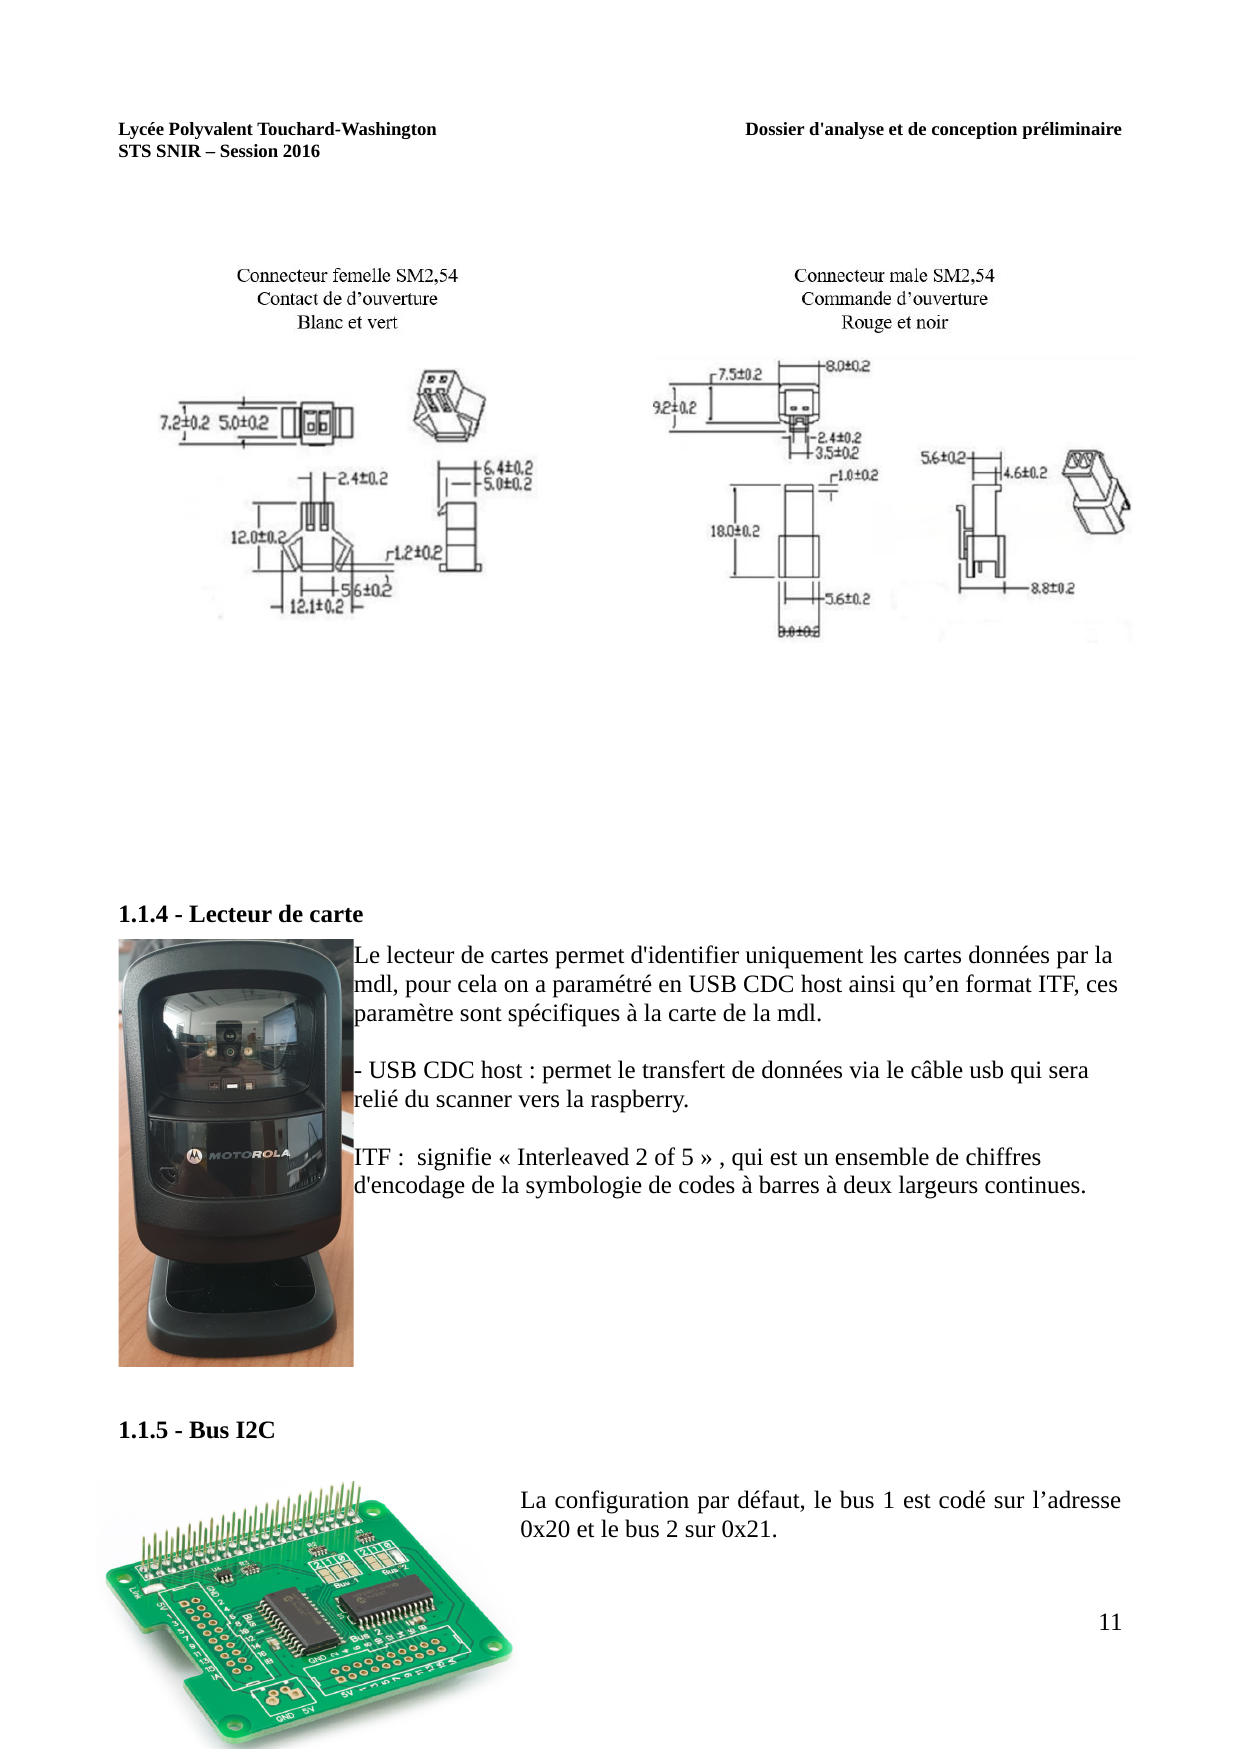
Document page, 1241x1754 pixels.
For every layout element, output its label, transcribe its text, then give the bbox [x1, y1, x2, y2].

text ITF : signifie « Interleaved 2 of 5 » , qui est un ensemble de chiffres d'encodage de la symbologie de codes à barres à deux largeurs continues. [354, 1142, 1122, 1199]
subtitle 1.1.4 - Lecteur de carte [118, 899, 1122, 928]
text La configuration par défaut, le bus 1 est codé sur l’adresse 0x20 et le bus 2 sur 0x21. [521, 1485, 1122, 1542]
picture [140, 250, 1145, 643]
text - USB CDC host : permet le transfert de données via le câble usb qui sera relié du scanner vers la raspberry. [354, 1055, 1122, 1113]
picture [118, 939, 354, 1367]
subtitle 1.1.5 - Bus I2C [118, 1415, 1122, 1444]
text Le lecteur de cartes permet d'identifier uniquement les cartes données par la mdl, pour cela on a paramétré en USB CDC host ainsi qu’en format ITF, ces paramètre sont spécifiques à la carte de la mdl. [354, 940, 1122, 1027]
picture [96, 1481, 521, 1749]
